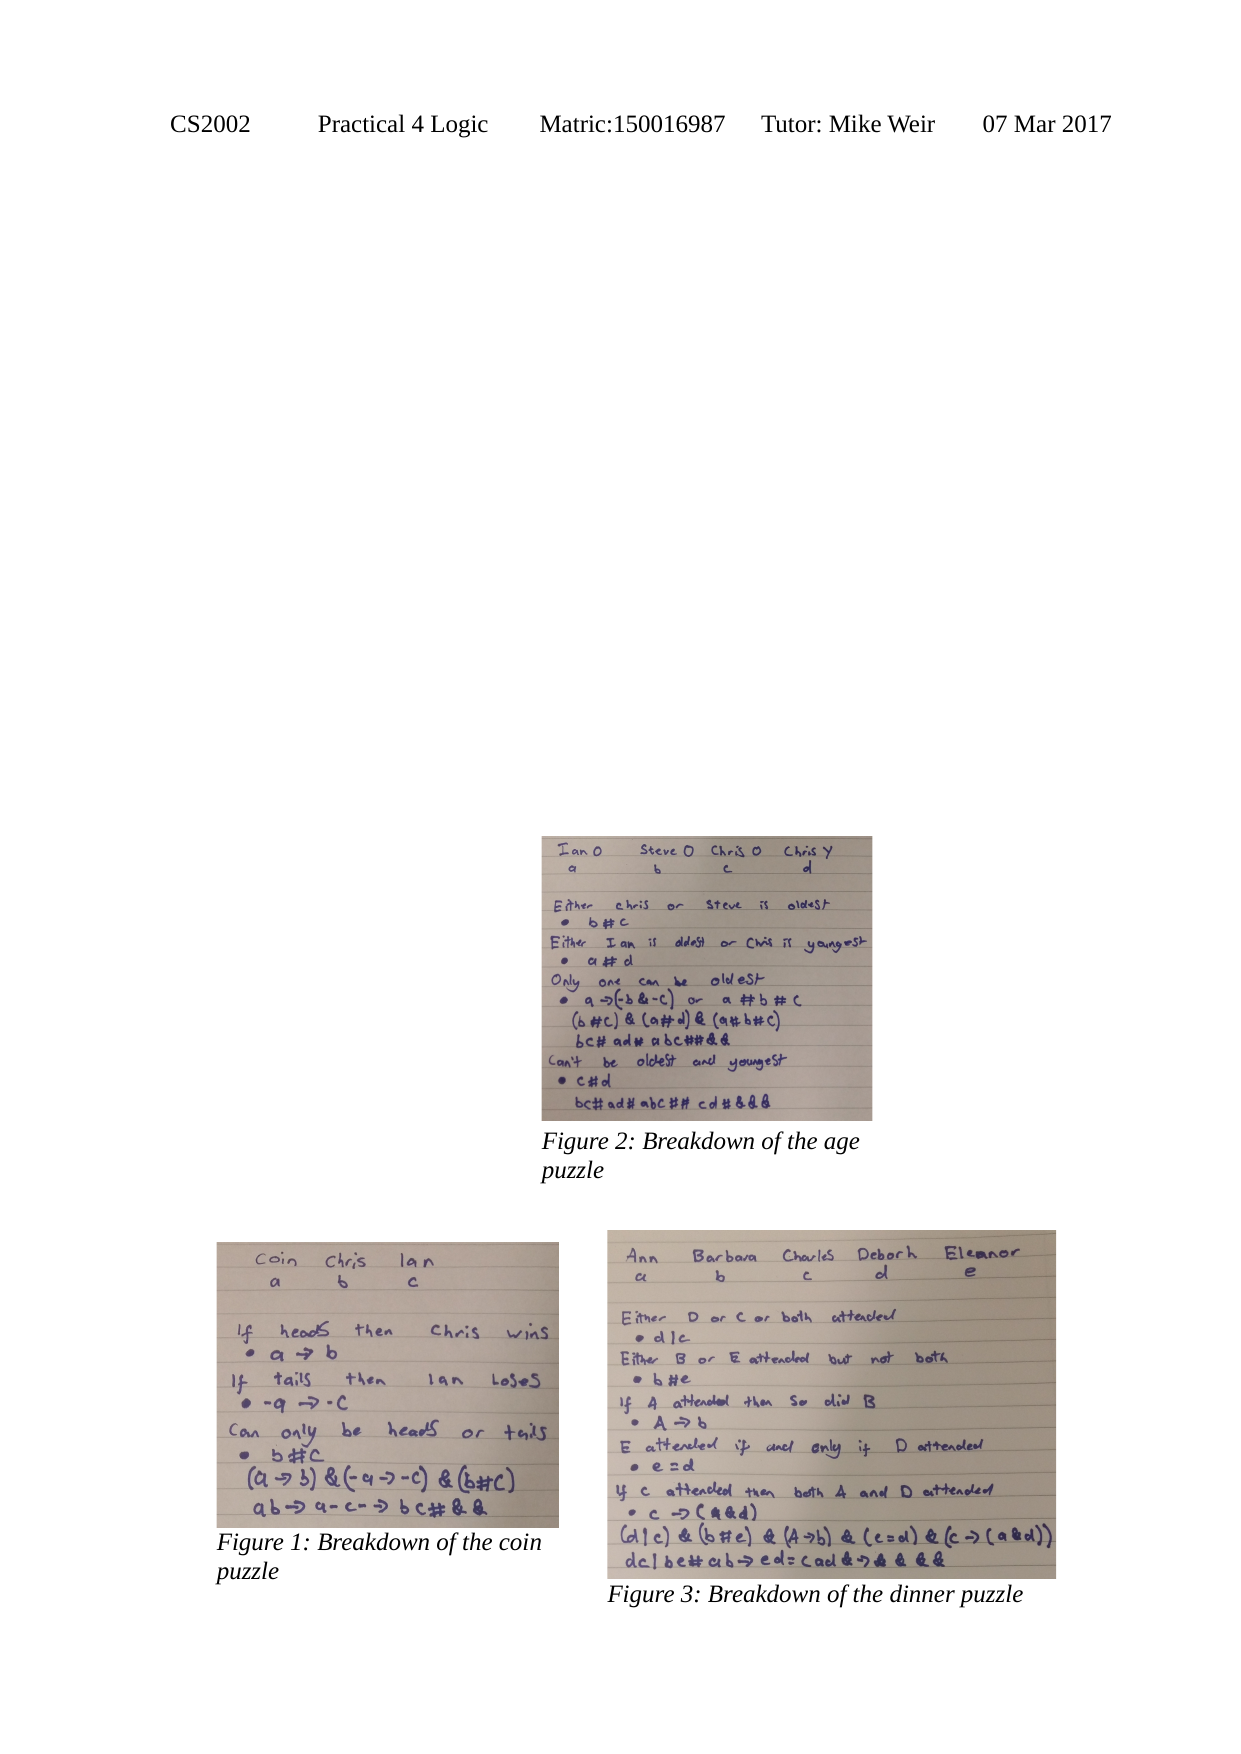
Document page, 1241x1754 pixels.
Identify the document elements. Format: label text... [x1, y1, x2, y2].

picture [541, 1057, 873, 1121]
text Figure 3: Breakdown of the dinner puzzle [607, 1265, 1056, 1608]
picture [216, 1242, 430, 1283]
text Figure 2: Breakdown of the age puzzle [542, 1121, 872, 1183]
text Figure 1: Breakdown of the coin puzzle [217, 1243, 559, 1585]
picture [607, 1230, 1057, 1265]
text [542, 837, 872, 1057]
